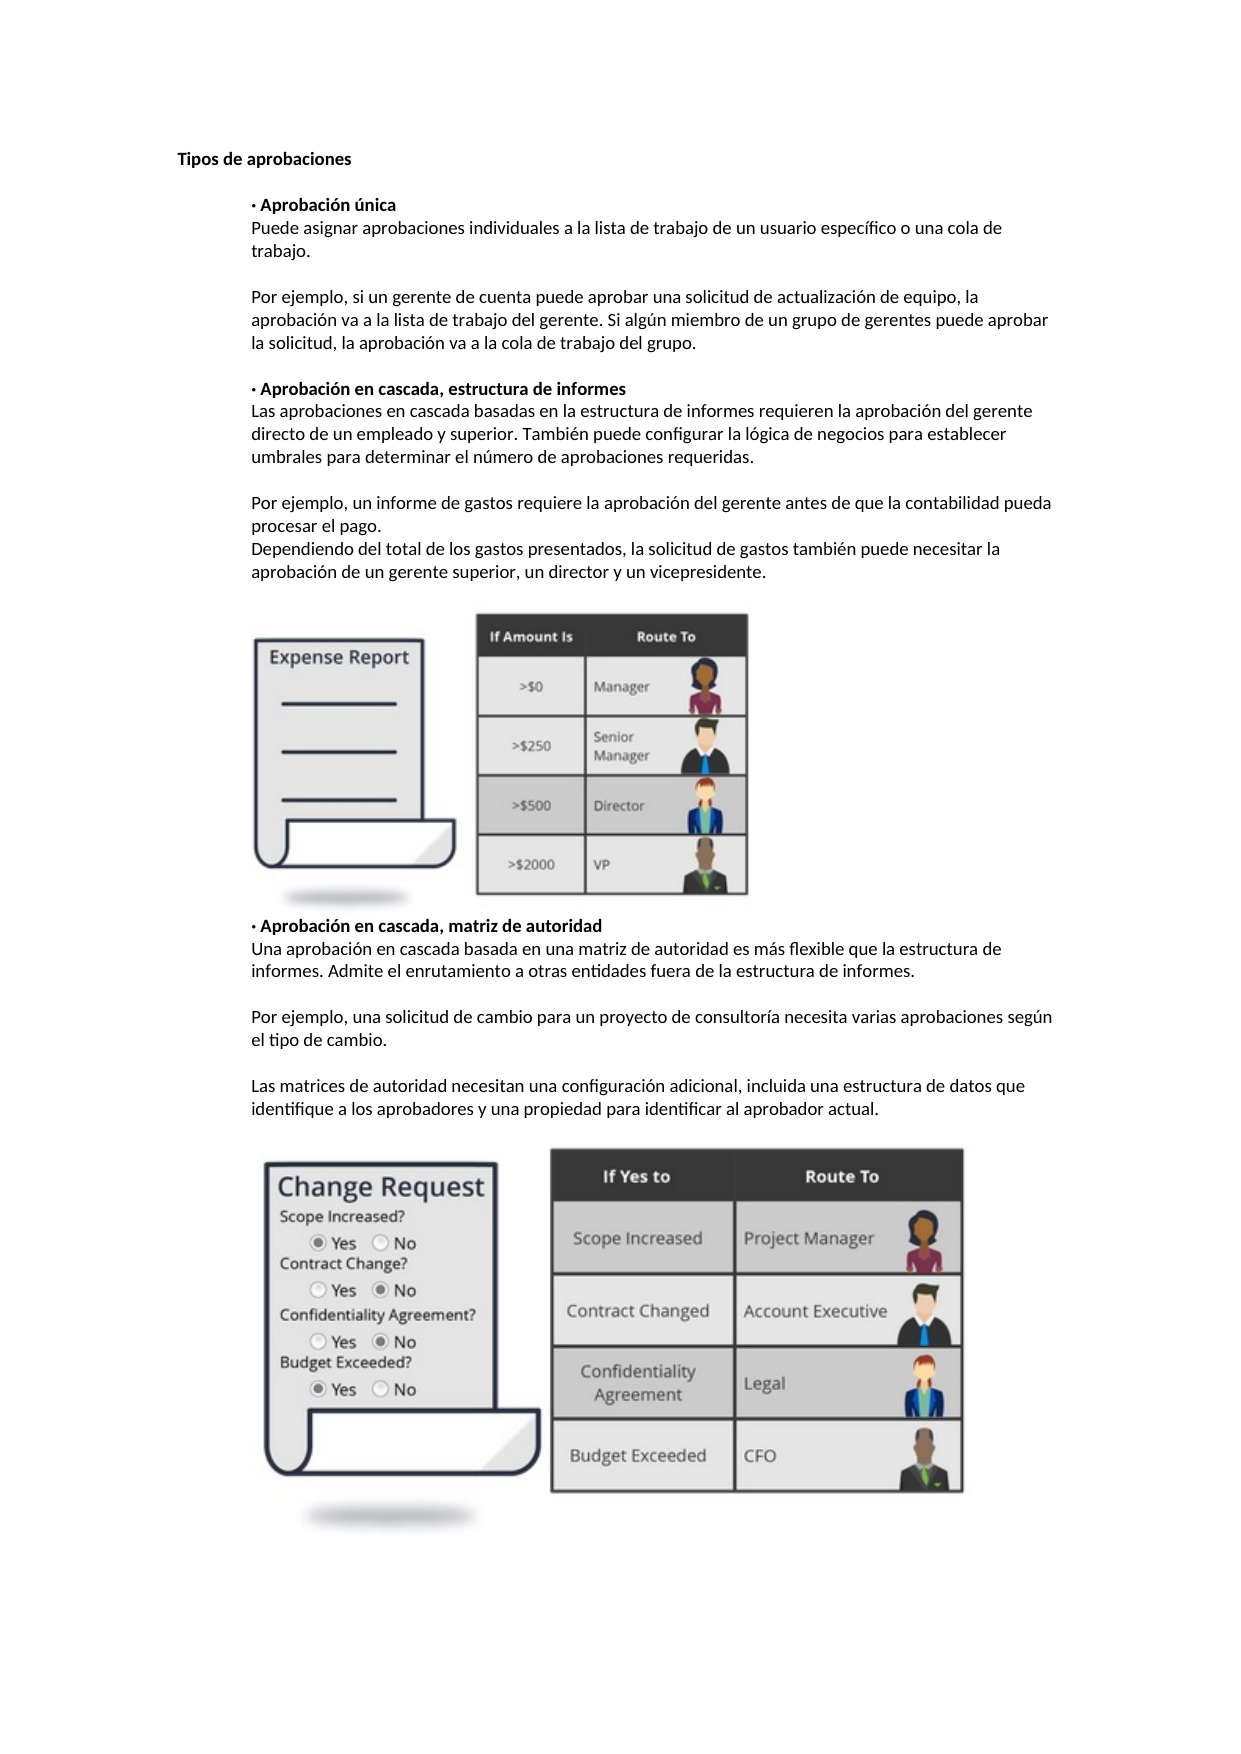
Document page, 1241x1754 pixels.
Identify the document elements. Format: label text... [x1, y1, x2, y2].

text Por ejemplo, una solicitud de cambio para un proyecto de consultoría necesita varias aprobaciones según el tipo de cambio. [251, 1005, 1063, 1051]
text · Aprobación en cascada, matriz de autoridad [251, 914, 1063, 937]
text Las matrices de autoridad necesitan una configuración adicional, incluida una estructura de datos que identifique a los aprobadores y una propiedad para identificar al aprobador actual. [251, 1074, 1063, 1120]
text Puede asignar aprobaciones individuales a la lista de trabajo de un usuario específico o una cola de trabajo. [251, 216, 1063, 262]
text Una aprobación en cascada basada en una matriz de autoridad es más flexible que la estructura de informes. Admite el enrutamiento a otras entidades fuera de la estructura de informes. [251, 937, 1063, 982]
text Por ejemplo, un informe de gastos requiere la aprobación del gerente antes de que la contabilidad pueda procesar el pago. [251, 491, 1063, 537]
text · Aprobación única [177, 193, 1063, 216]
text Dependiendo del total de los gastos presentados, la solicitud de gastos también puede necesitar la aprobación de un gerente superior, un director y un vicepresidente. [251, 537, 1063, 583]
text · Aprobación en cascada, estructura de informes [251, 377, 1063, 400]
text Tipos de aprobaciones [177, 148, 1063, 171]
text Por ejemplo, si un gerente de cuenta puede aprobar una solicitud de actualización de equipo, la aprobación va a la lista de trabajo del gerente. Si algún miembro de un grupo de gerentes puede aprobar la solicitud, la aprobación va a la cola de trabajo del grupo. [251, 285, 1063, 354]
picture [251, 606, 758, 914]
text Las aprobaciones en cascada basadas en la estructura de informes requieren la aprobación del gerente directo de un empleado y superior. También puede configurar la lógica de negocios para establecer umbrales para determinar el número de aprobaciones requeridas. [251, 400, 1063, 468]
picture [251, 1142, 973, 1536]
